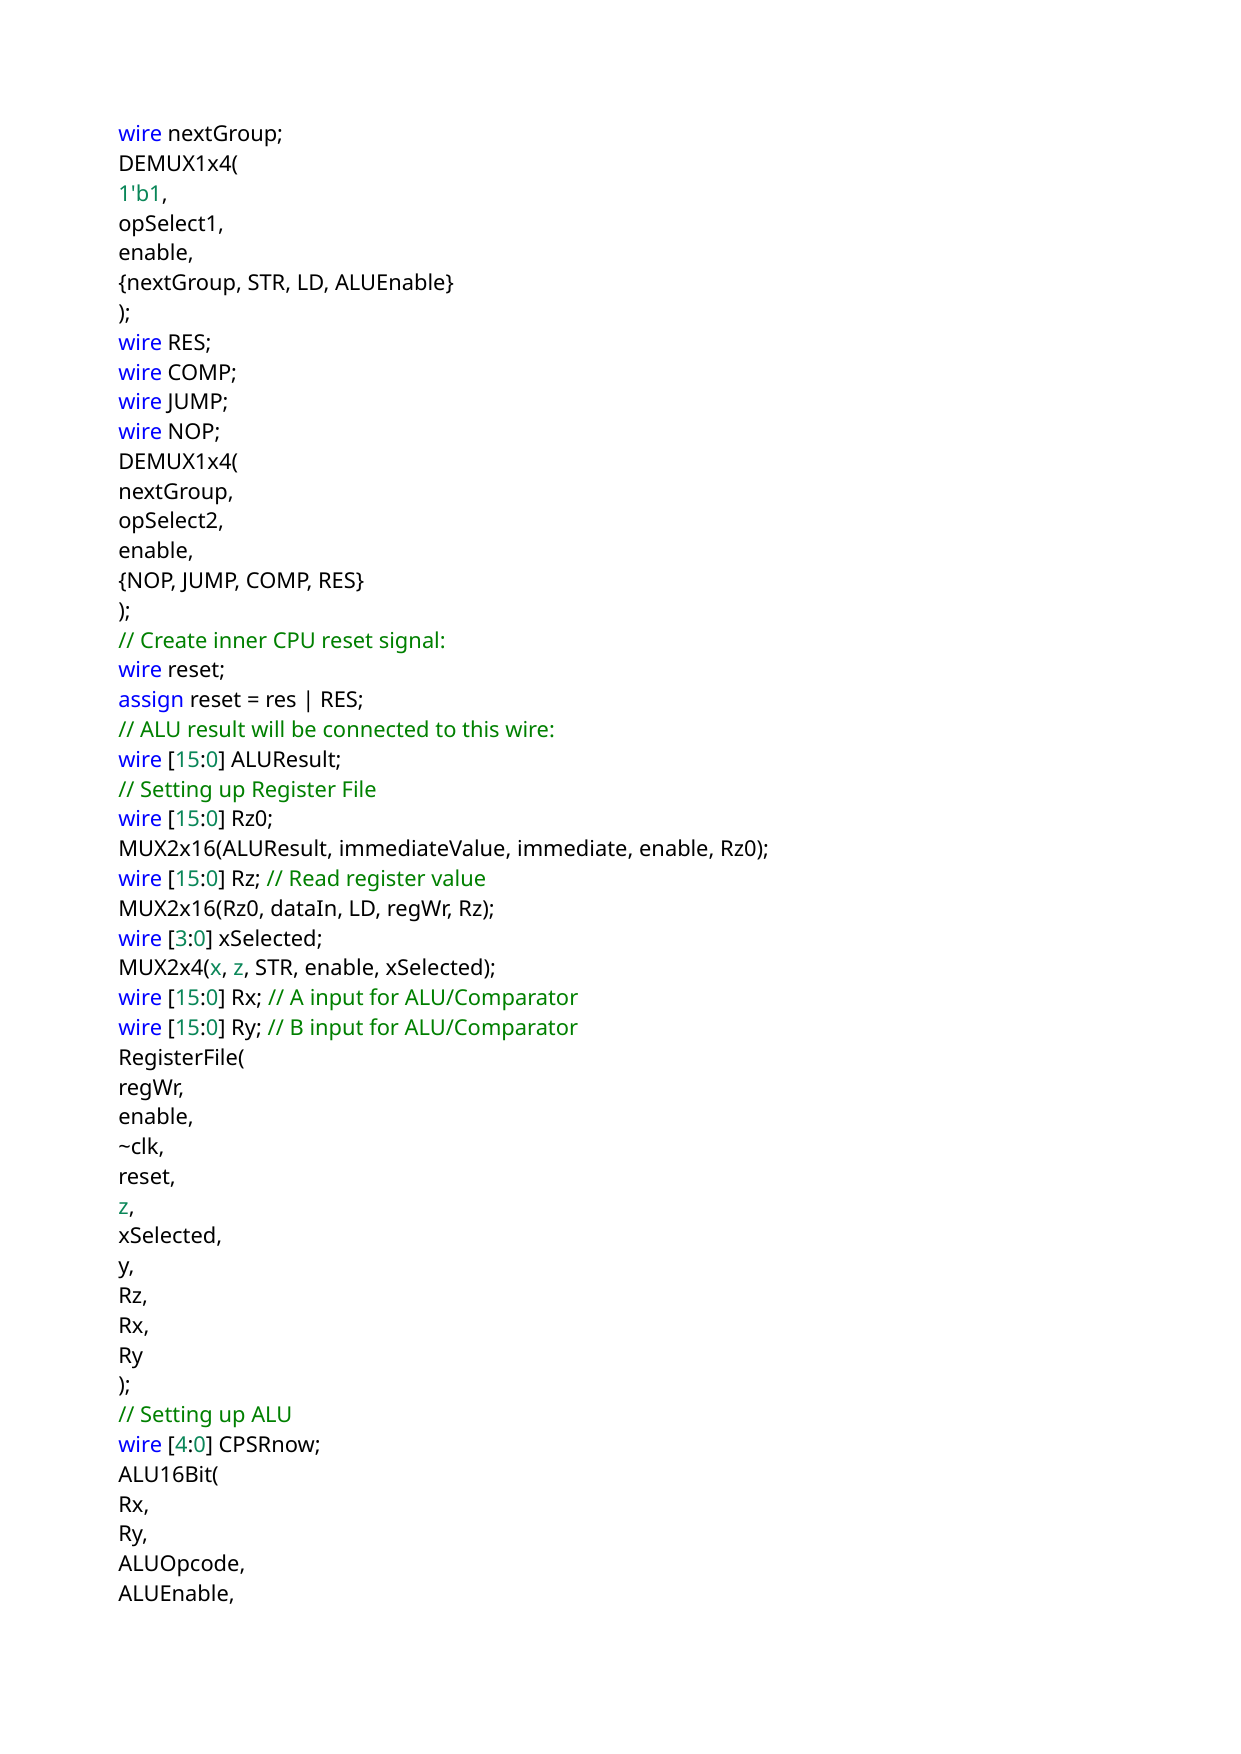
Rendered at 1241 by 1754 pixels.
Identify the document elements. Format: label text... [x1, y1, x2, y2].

text wire RES; [118, 327, 1122, 356]
text wire [15:0] Rx; // A input for ALU/Comparator [118, 982, 1122, 1012]
text ); [118, 1369, 1122, 1399]
text MUX2x16(Rz0, dataIn, LD, regWr, Rz); [118, 893, 1122, 922]
text Rx, [118, 1310, 1122, 1339]
text DEMUX1x4( [118, 148, 1122, 178]
text reset, [118, 1161, 1122, 1191]
text Rx, [118, 1488, 1122, 1518]
text wire [15:0] ALUResult; [118, 744, 1122, 773]
text y, [118, 1250, 1122, 1280]
text // Setting up ALU [118, 1399, 1122, 1429]
text {nextGroup, STR, LD, ALUEnable} [118, 267, 1122, 297]
text {NOP, JUMP, COMP, RES} [118, 565, 1122, 595]
text opSelect1, [118, 207, 1122, 237]
text // ALU result will be connected to this wire: [118, 714, 1122, 744]
text DEMUX1x4( [118, 446, 1122, 476]
text ALU16Bit( [118, 1459, 1122, 1488]
text wire nextGroup; [118, 118, 1122, 148]
text wire [15:0] Rz; // Read register value [118, 863, 1122, 893]
text ); [118, 595, 1122, 624]
text enable, [118, 237, 1122, 267]
text enable, [118, 1101, 1122, 1131]
text // Setting up Register File [118, 773, 1122, 803]
text wire [3:0] xSelected; [118, 922, 1122, 952]
text wire NOP; [118, 416, 1122, 446]
text Ry, [118, 1518, 1122, 1548]
text Ry [118, 1339, 1122, 1369]
text wire COMP; [118, 356, 1122, 386]
text ALUOpcode, [118, 1548, 1122, 1578]
text 1'b1, [118, 178, 1122, 207]
text MUX2x16(ALUResult, immediateValue, immediate, enable, Rz0); [118, 833, 1122, 863]
text xSelected, [118, 1220, 1122, 1250]
text // Create inner CPU reset signal: [118, 624, 1122, 654]
text nextGroup, [118, 476, 1122, 505]
text ~clk, [118, 1131, 1122, 1161]
text wire reset; [118, 654, 1122, 684]
text RegisterFile( [118, 1042, 1122, 1071]
text ALUEnable, [118, 1578, 1122, 1608]
text opSelect2, [118, 505, 1122, 535]
text z, [118, 1191, 1122, 1220]
text ); [118, 297, 1122, 327]
text MUX2x4(x, z, STR, enable, xSelected); [118, 952, 1122, 982]
text wire [4:0] CPSRnow; [118, 1429, 1122, 1459]
text wire JUMP; [118, 386, 1122, 416]
text wire [15:0] Ry; // B input for ALU/Comparator [118, 1012, 1122, 1042]
text assign reset = res | RES; [118, 684, 1122, 714]
text regWr, [118, 1071, 1122, 1101]
text Rz, [118, 1280, 1122, 1310]
text wire [15:0] Rz0; [118, 803, 1122, 833]
text enable, [118, 535, 1122, 565]
